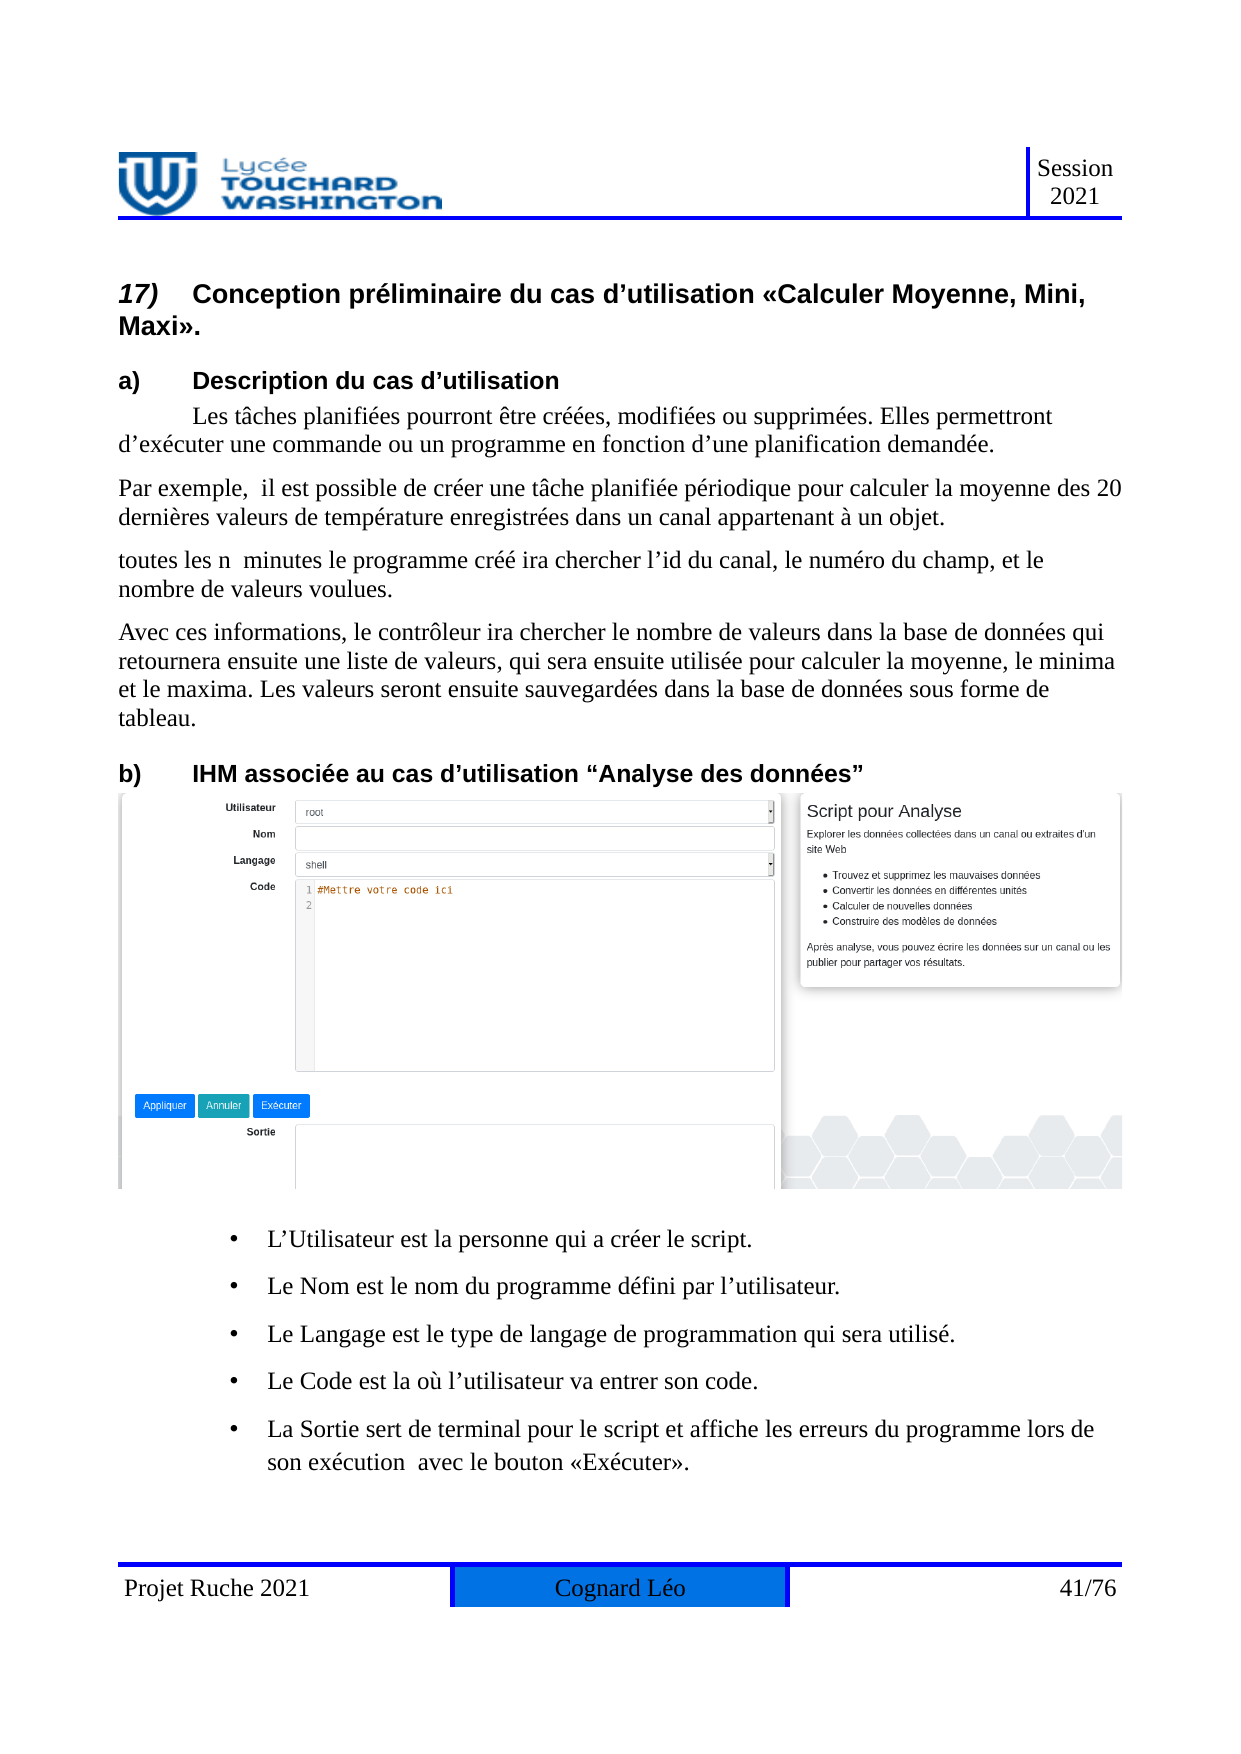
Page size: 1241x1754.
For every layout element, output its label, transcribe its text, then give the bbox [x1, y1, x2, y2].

picture [118, 152, 442, 216]
subtitle Conception préliminaire du cas d’utilisation «Calculer Moyenne, Mini, Maxi». [118, 278, 1122, 341]
list Le Code est la où l’utilisateur va entrer son code. [229, 1366, 1122, 1395]
list L’Utilisateur est la personne qui a créer le script. [229, 1224, 1122, 1252]
subtitle IHM associée au cas d’utilisation “Analyse des données” [118, 759, 1122, 788]
list Le Nom est le nom du programme défini par l’utilisateur. [229, 1271, 1122, 1300]
list La Sortie sert de terminal pour le script et affiche les erreurs du programme lors de son exécution avec le bouton «Exécuter». [229, 1414, 1122, 1476]
text Avec ces informations, le contrôleur ira chercher le nombre de valeurs dans la base de données qui retournera ensuite une liste de valeurs, qui sera ensuite utilisée pour calculer la moyenne, le minima et le maxima. Les valeurs seront ensuite sauvegardées dans la base de données sous forme de tableau. [118, 617, 1122, 732]
subtitle Description du cas d’utilisation [118, 366, 1122, 394]
text Par exemple, il est possible de créer une tâche planifiée périodique pour calculer la moyenne des 20 dernières valeurs de température enregistrées dans un canal appartenant à un objet. [118, 473, 1122, 530]
text Les tâches planifiées pourront être créées, modifiées ou supprimées. Elles permettront d’exécuter une commande ou un programme en fonction d’une planification demandée. [118, 401, 1122, 458]
text toutes les n minutes le programme créé ira chercher l’id du canal, le numéro du champ, et le nombre de valeurs voulues. [118, 545, 1122, 602]
picture [118, 793, 1123, 1189]
list Le Langage est le type de langage de programmation qui sera utilisé. [229, 1319, 1122, 1348]
